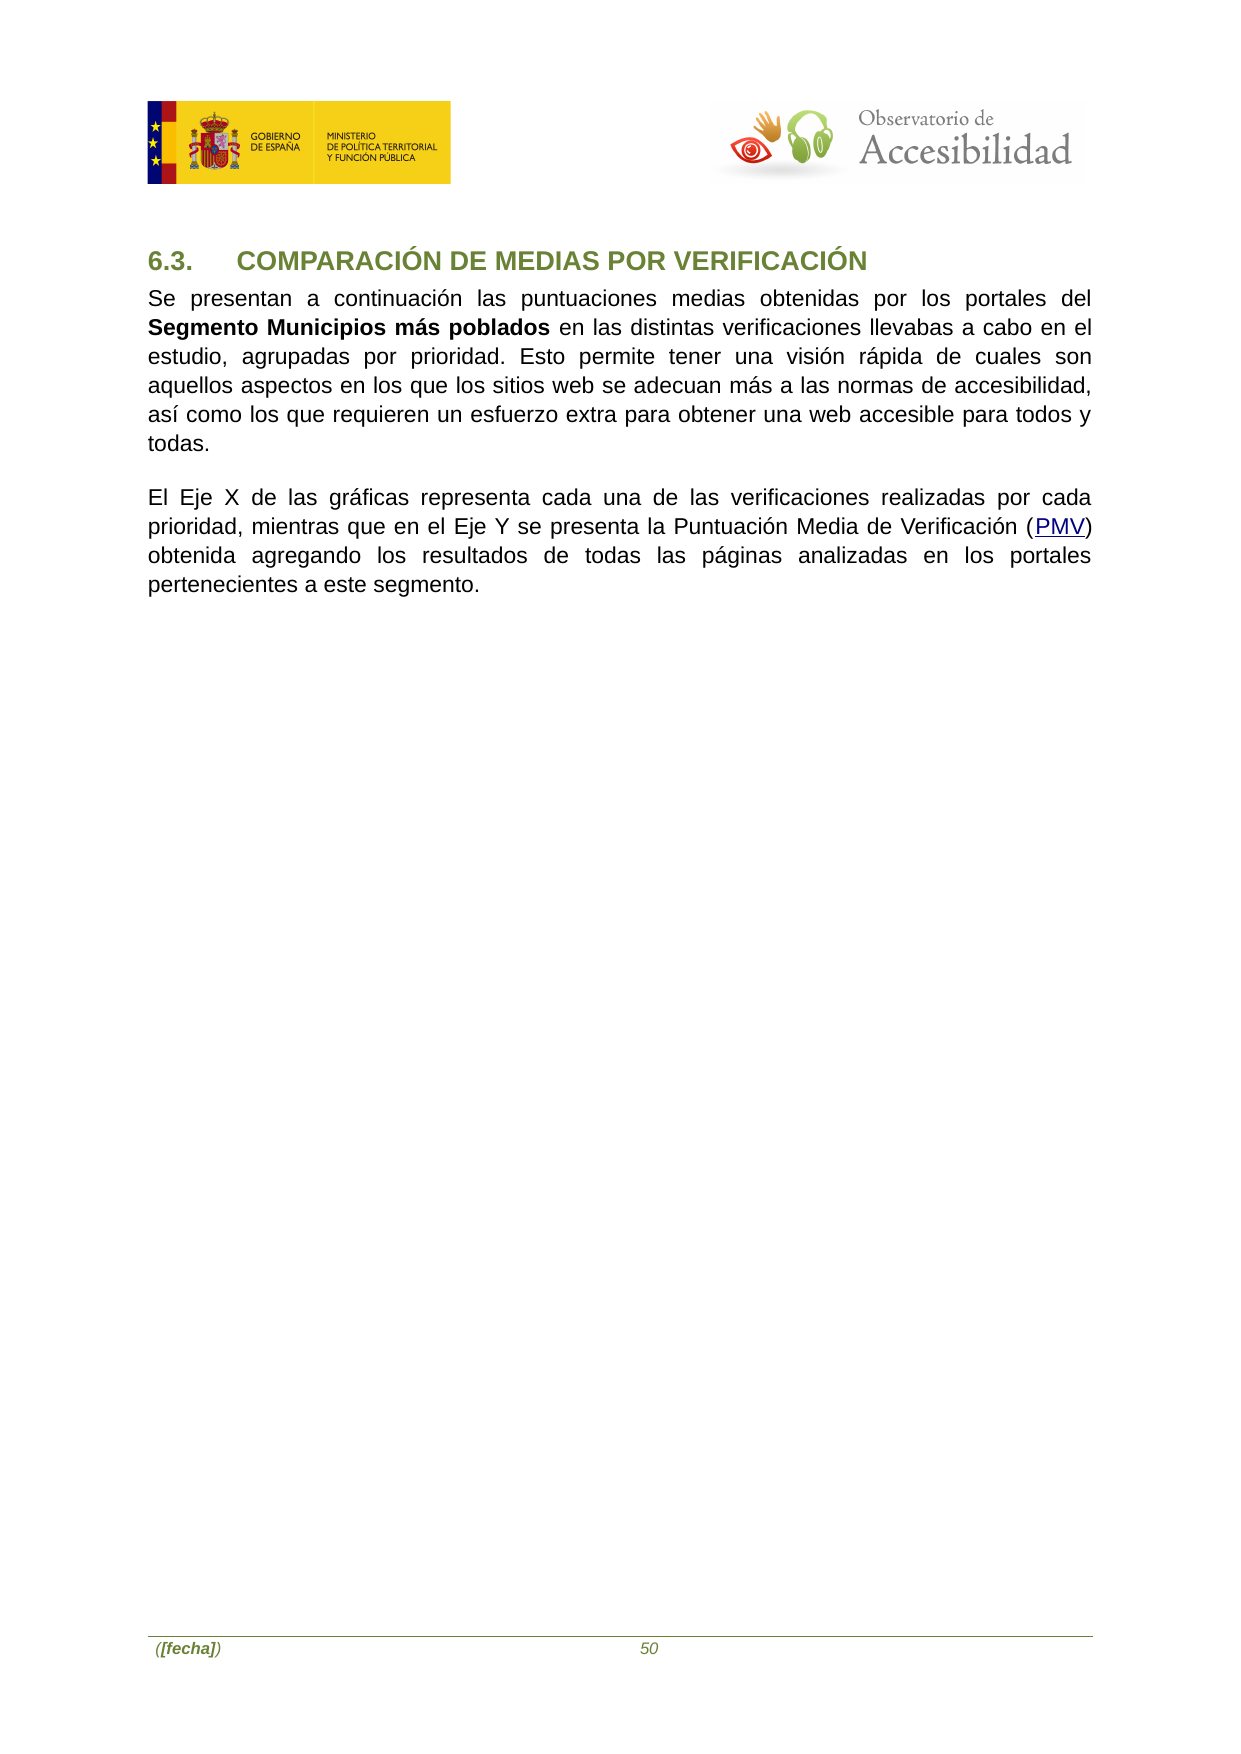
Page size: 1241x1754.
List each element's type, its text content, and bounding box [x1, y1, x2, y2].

text Se presentan a continuación las puntuaciones medias obtenidas por los portales del Segmento Municipios más poblados en las distintas verificaciones llevabas a cabo en el estudio, agrupadas por prioridad. Esto permite tener una visión rápida de cuales son aquellos aspectos en los que los sitios web se adecuan más a las normas de accesibilidad, así como los que requieren un esfuerzo extra para obtener una web accesible para todos y todas. [148, 285, 1092, 456]
subtitle Comparación de medias por verificación [148, 245, 1092, 276]
picture [147, 101, 451, 184]
picture [710, 101, 1086, 184]
text El Eje X de las gráficas representa cada una de las verificaciones realizadas por cada prioridad, mientras que en el Eje Y se presenta la Puntuación Media de Verificación (PMV) obtenida agregando los resultados de todas las páginas analizadas en los portales pertenecientes a este segmento. [148, 484, 1092, 597]
